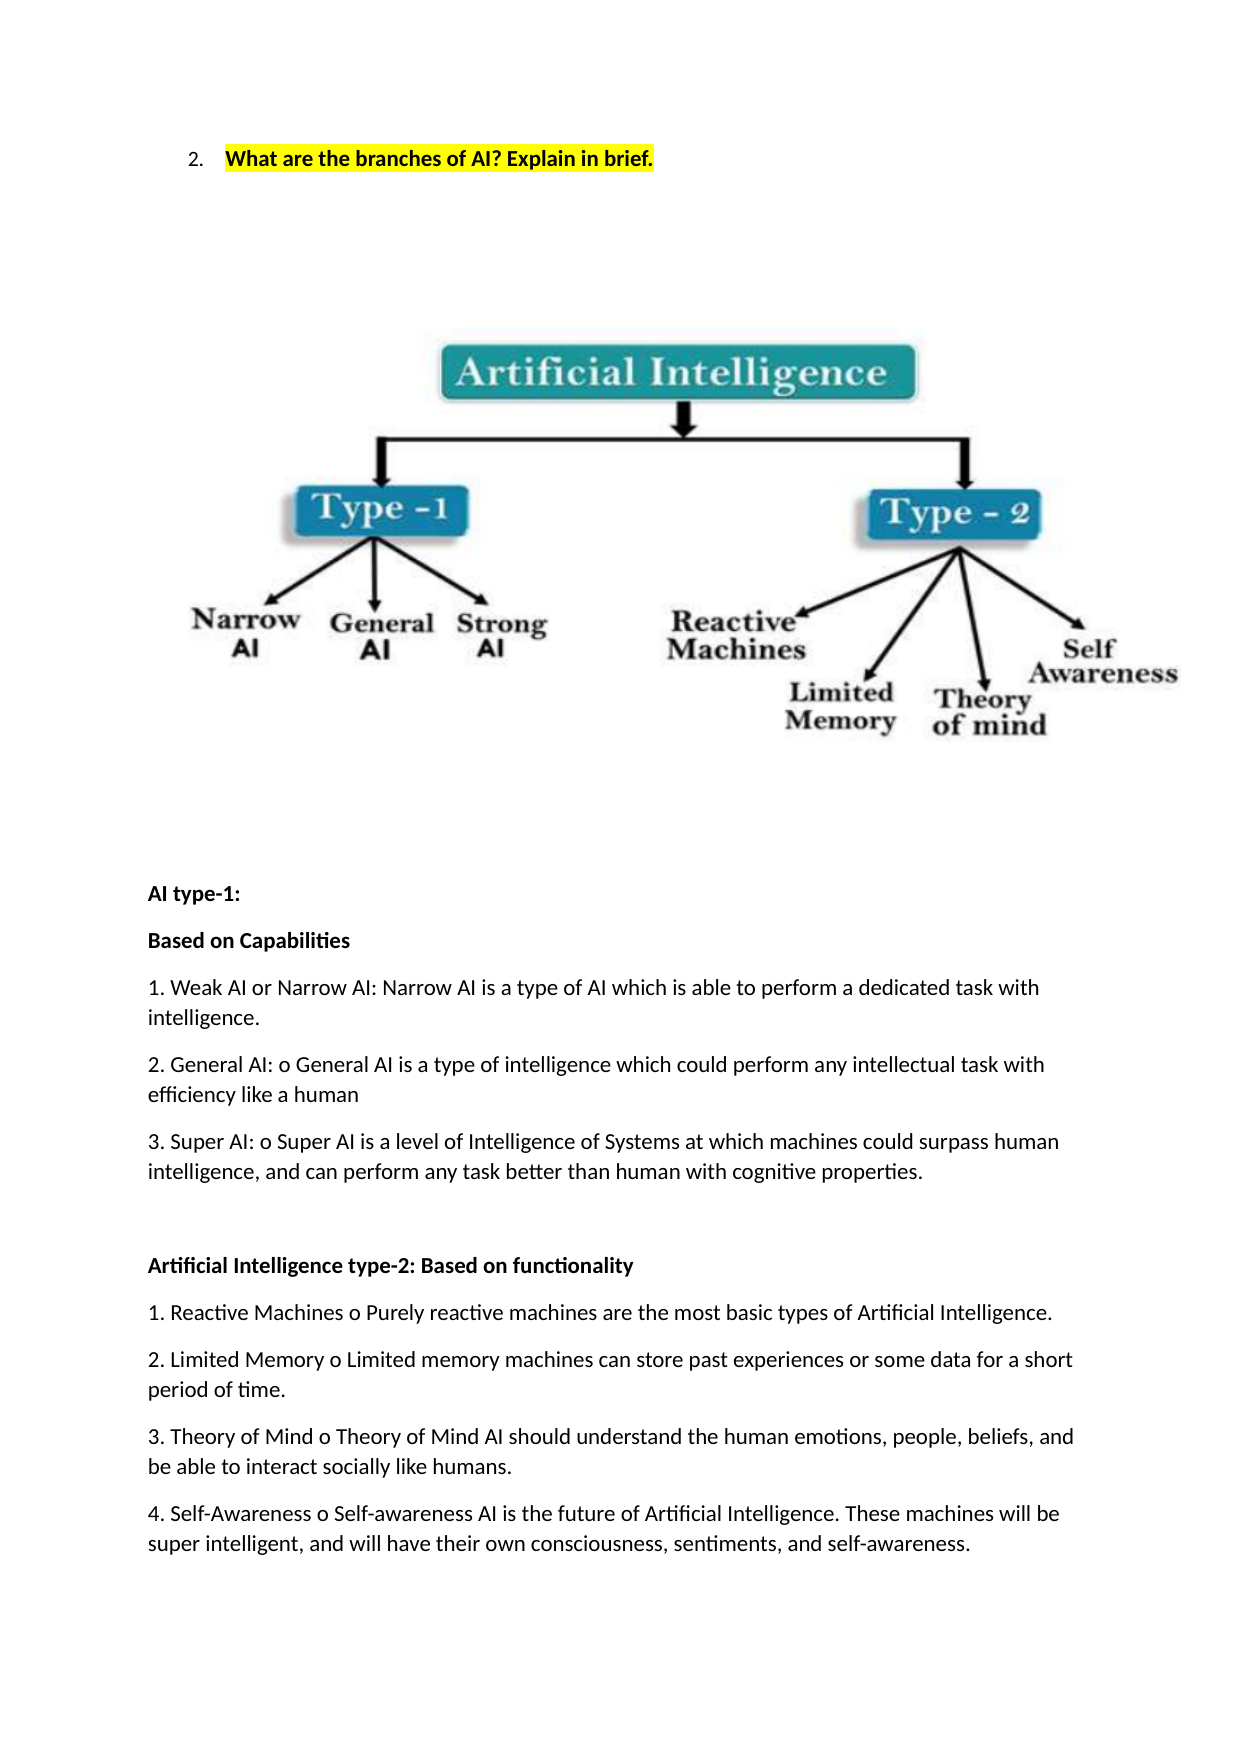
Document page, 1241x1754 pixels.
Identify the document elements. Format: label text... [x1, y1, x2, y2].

text 4. Self-Awareness o Self-awareness AI is the future of Artificial Intelligence. These machines will be super intelligent, and will have their own consciousness, sentiments, and self-awareness. [148, 1499, 1078, 1557]
list What are the branches of AI? Explain in brief. [188, 144, 1078, 172]
text Artificial Intelligence type-2: Based on functionality [148, 1251, 1078, 1279]
picture [103, 328, 1182, 765]
text 3. Super AI: o Super AI is a level of Intelligence of Systems at which machines could surpass human intelligence, and can perform any task better than human with cognitive properties. [148, 1127, 1078, 1186]
text Based on Capabilities [148, 926, 1078, 954]
text 2. Limited Memory o Limited memory machines can store past experiences or some data for a short period of time. [148, 1345, 1078, 1403]
text 3. Theory of Mind o Theory of Mind AI should understand the human emotions, people, beliefs, and be able to interact socially like humans. [148, 1422, 1078, 1480]
text 1. Weak AI or Narrow AI: Narrow AI is a type of AI which is able to perform a dedicated task with intelligence. [148, 973, 1078, 1031]
text AI type-1: [148, 879, 1078, 907]
text 2. General AI: o General AI is a type of intelligence which could perform any intellectual task with efficiency like a human [148, 1050, 1078, 1108]
text 1. Reactive Machines o Purely reactive machines are the most basic types of Artificial Intelligence. [148, 1298, 1078, 1326]
